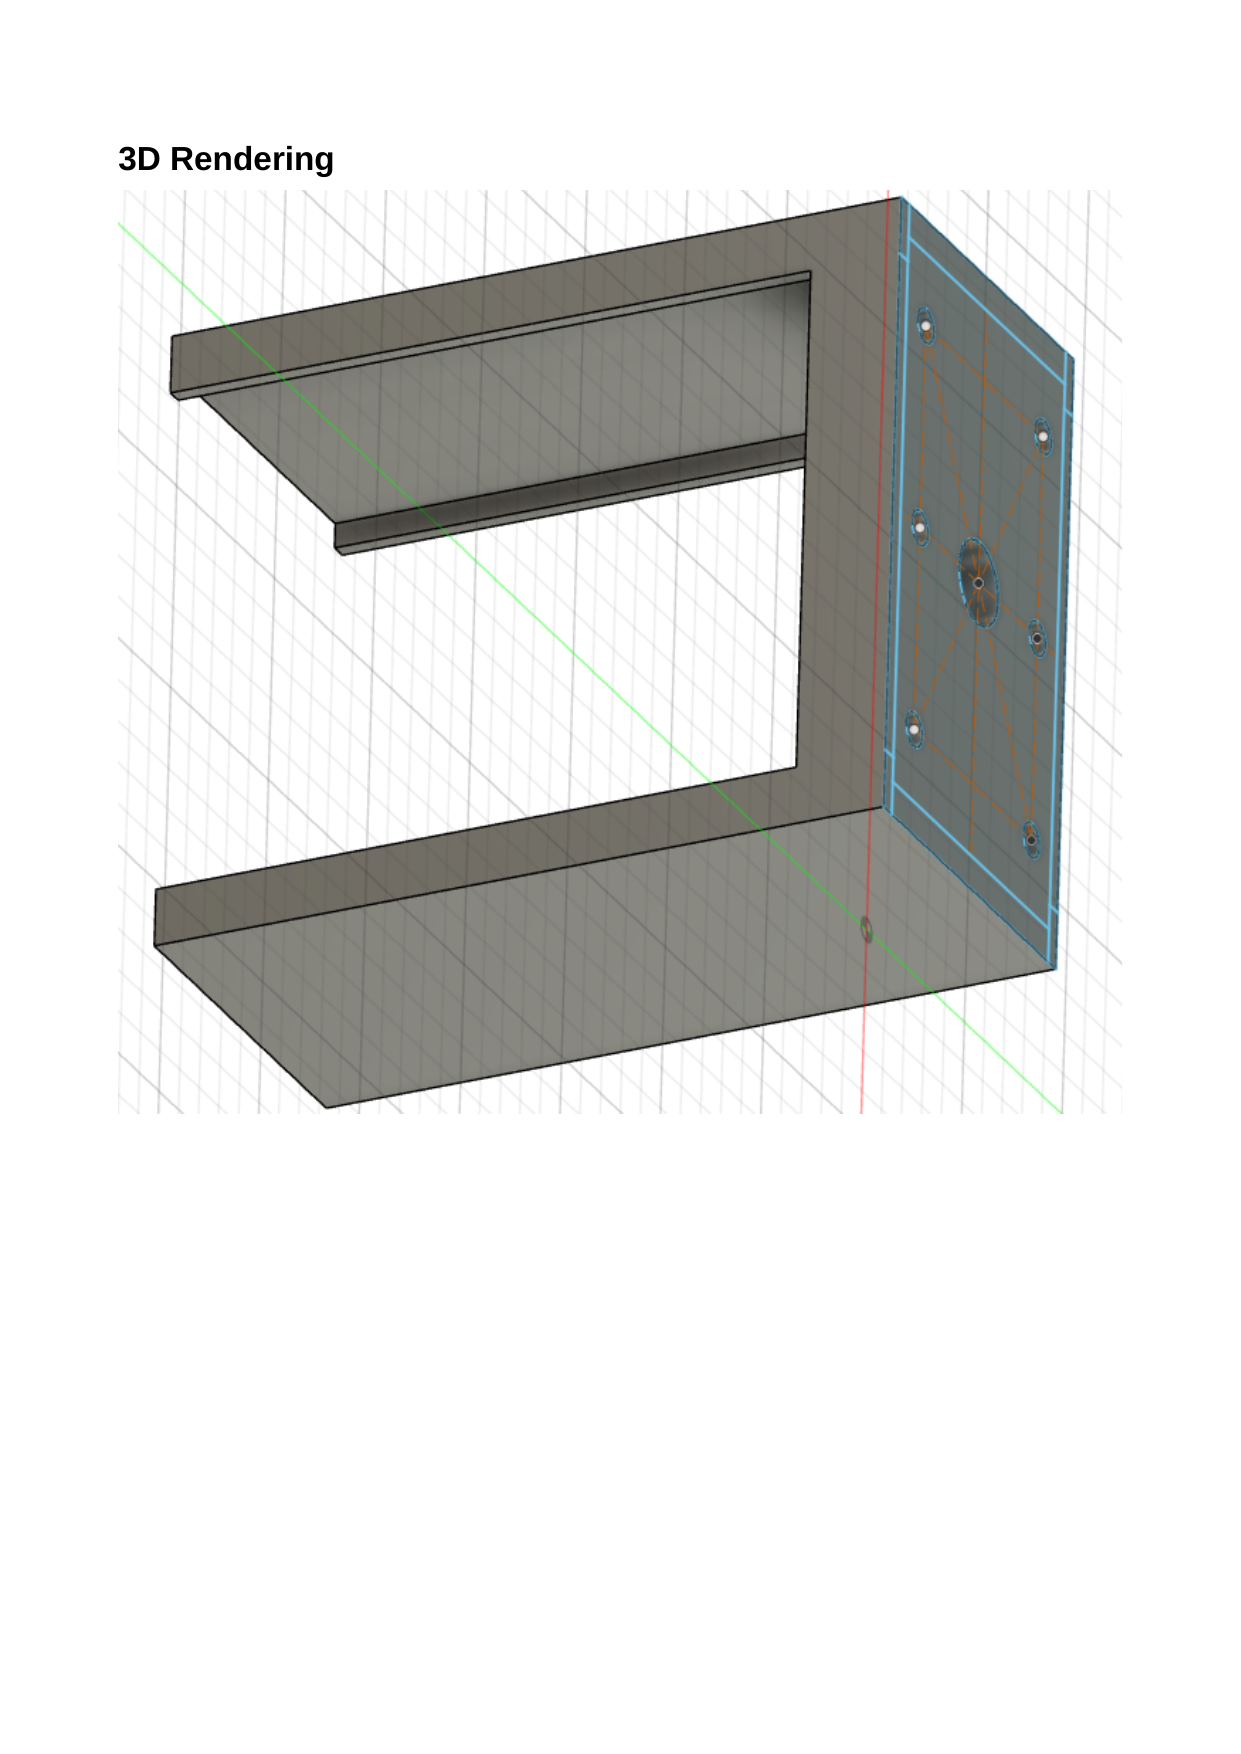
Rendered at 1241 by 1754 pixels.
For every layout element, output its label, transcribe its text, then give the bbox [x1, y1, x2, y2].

picture [118, 190, 1123, 1114]
subtitle 3D Rendering [118, 139, 1122, 177]
